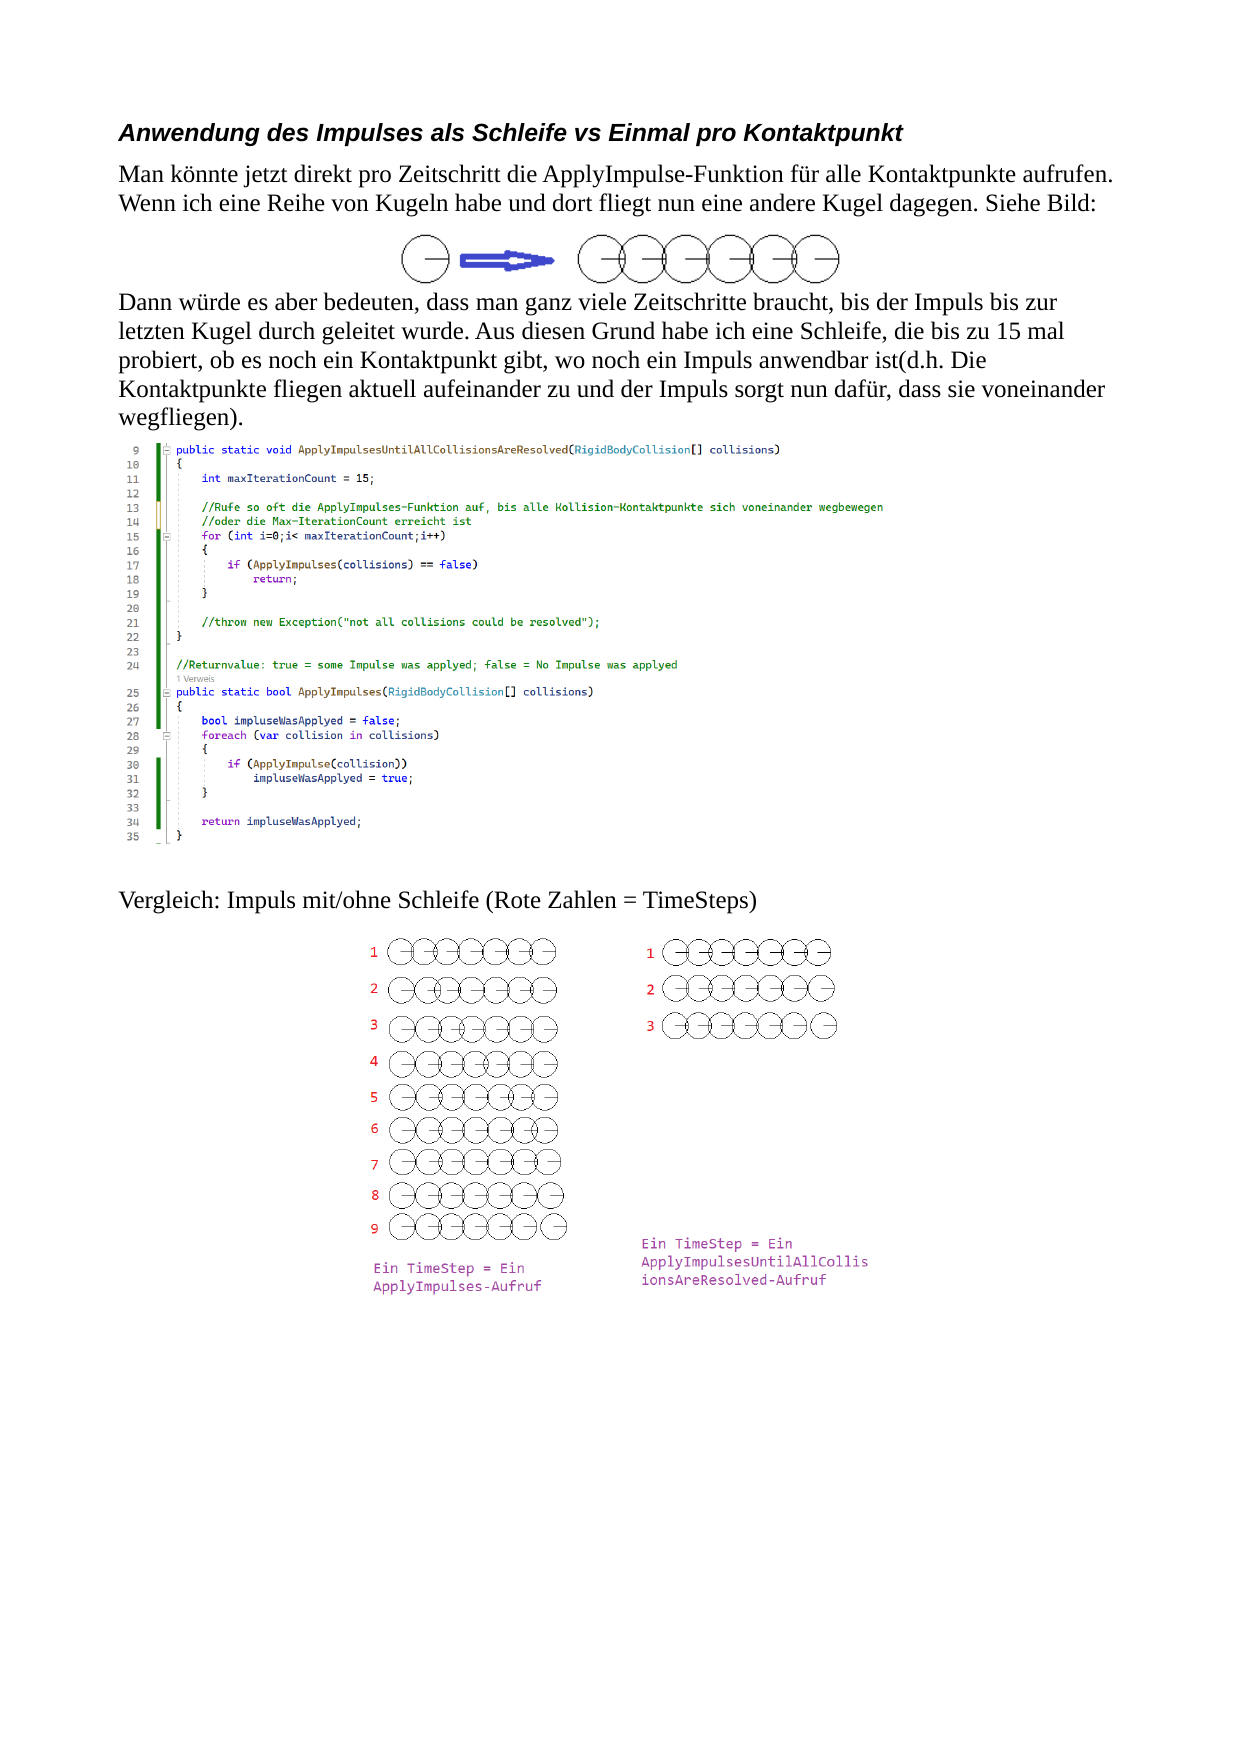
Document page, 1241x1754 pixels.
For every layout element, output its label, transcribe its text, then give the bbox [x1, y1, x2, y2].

text Dann würde es aber bedeuten, dass man ganz viele Zeitschritte braucht, bis der Impuls bis zur letzten Kugel durch geleitet wurde. Aus diesen Grund habe ich eine Schleife, die bis zu 15 mal probiert, ob es noch ein Kontaktpunkt gibt, wo noch ein Impuls anwendbar ist(d.h. Die Kontaktpunkte fliegen aktuell aufeinander zu und der Impuls sorgt nun dafür, dass sie voneinander wegfliegen). [118, 229, 1122, 431]
picture [118, 443, 885, 844]
picture [397, 229, 843, 288]
picture [366, 926, 875, 1302]
subtitle Anwendung des Impulses als Schleife vs Einmal pro Kontaktpunkt [118, 118, 1122, 147]
text Vergleich: Impuls mit/ohne Schleife (Rote Zahlen = TimeSteps) [118, 885, 1122, 914]
text Man könnte jetzt direkt pro Zeitschritt die ApplyImpulse-Funktion für alle Kontaktpunkte aufrufen. Wenn ich eine Reihe von Kugeln habe und dort fliegt nun eine andere Kugel dagegen. Siehe Bild: [118, 159, 1122, 217]
